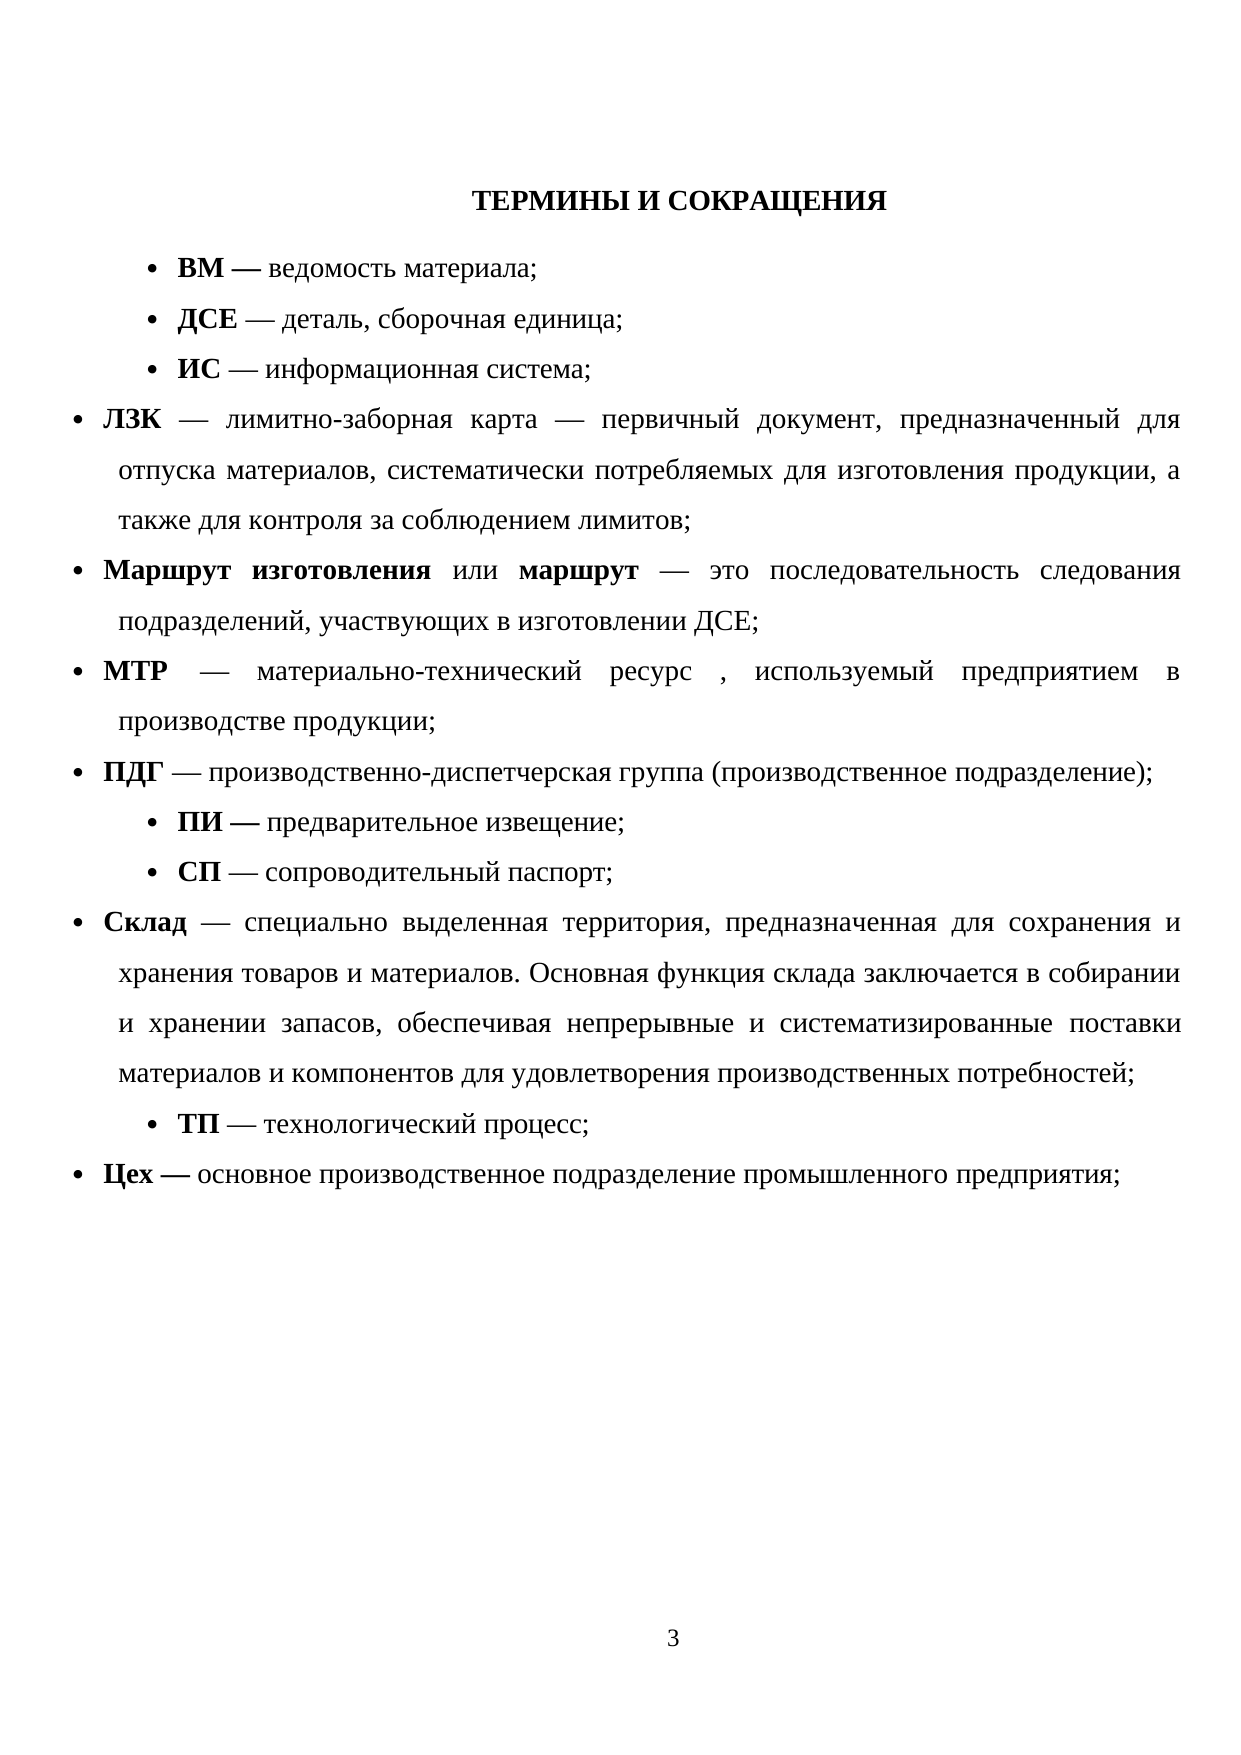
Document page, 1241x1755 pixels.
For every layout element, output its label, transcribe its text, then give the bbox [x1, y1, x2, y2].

list ИС — информационная система; [148, 351, 1241, 385]
list Маршрут изготовления или маршрут — это последовательность следования подразделений, участвующих в изготовлении ДСЕ; [74, 552, 1181, 636]
list ВМ — ведомость материала; [148, 251, 1241, 284]
list ДСЕ — деталь, сборочная единица; [148, 301, 1241, 334]
list МТР — материально-технический ресурс , используемый предприятием в производстве продукции; [74, 653, 1181, 737]
subtitle ТЕРМИНЫ И СОКРАЩЕНИЯ [118, 183, 1241, 217]
list Цех — основное производственное подразделение промышленного предприятия; [74, 1156, 1182, 1190]
list ТП — технологический процесс; [148, 1106, 1241, 1139]
list СП — сопроводительный паспорт; [148, 854, 1241, 888]
list Склад — специально выделенная территория, предназначенная для сохранения и хранения товаров и материалов. Основная функция склада заключается в собирании и хранении запасов, обеспечивая непрерывные и систематизированные поставки материалов и компонентов для удовлетворения производственных потребностей; [74, 904, 1181, 1089]
list ЛЗК — лимитно-заборная карта — первичный документ, предназначенный для отпуска материалов, систематически потребляемых для изготовления продукции, а также для контроля за соблюдением лимитов; [74, 402, 1181, 536]
list ПДГ — производственно-диспетчерская группа (производственное подразделение); [74, 754, 1182, 787]
list ПИ — предварительное извещение; [148, 804, 1241, 838]
